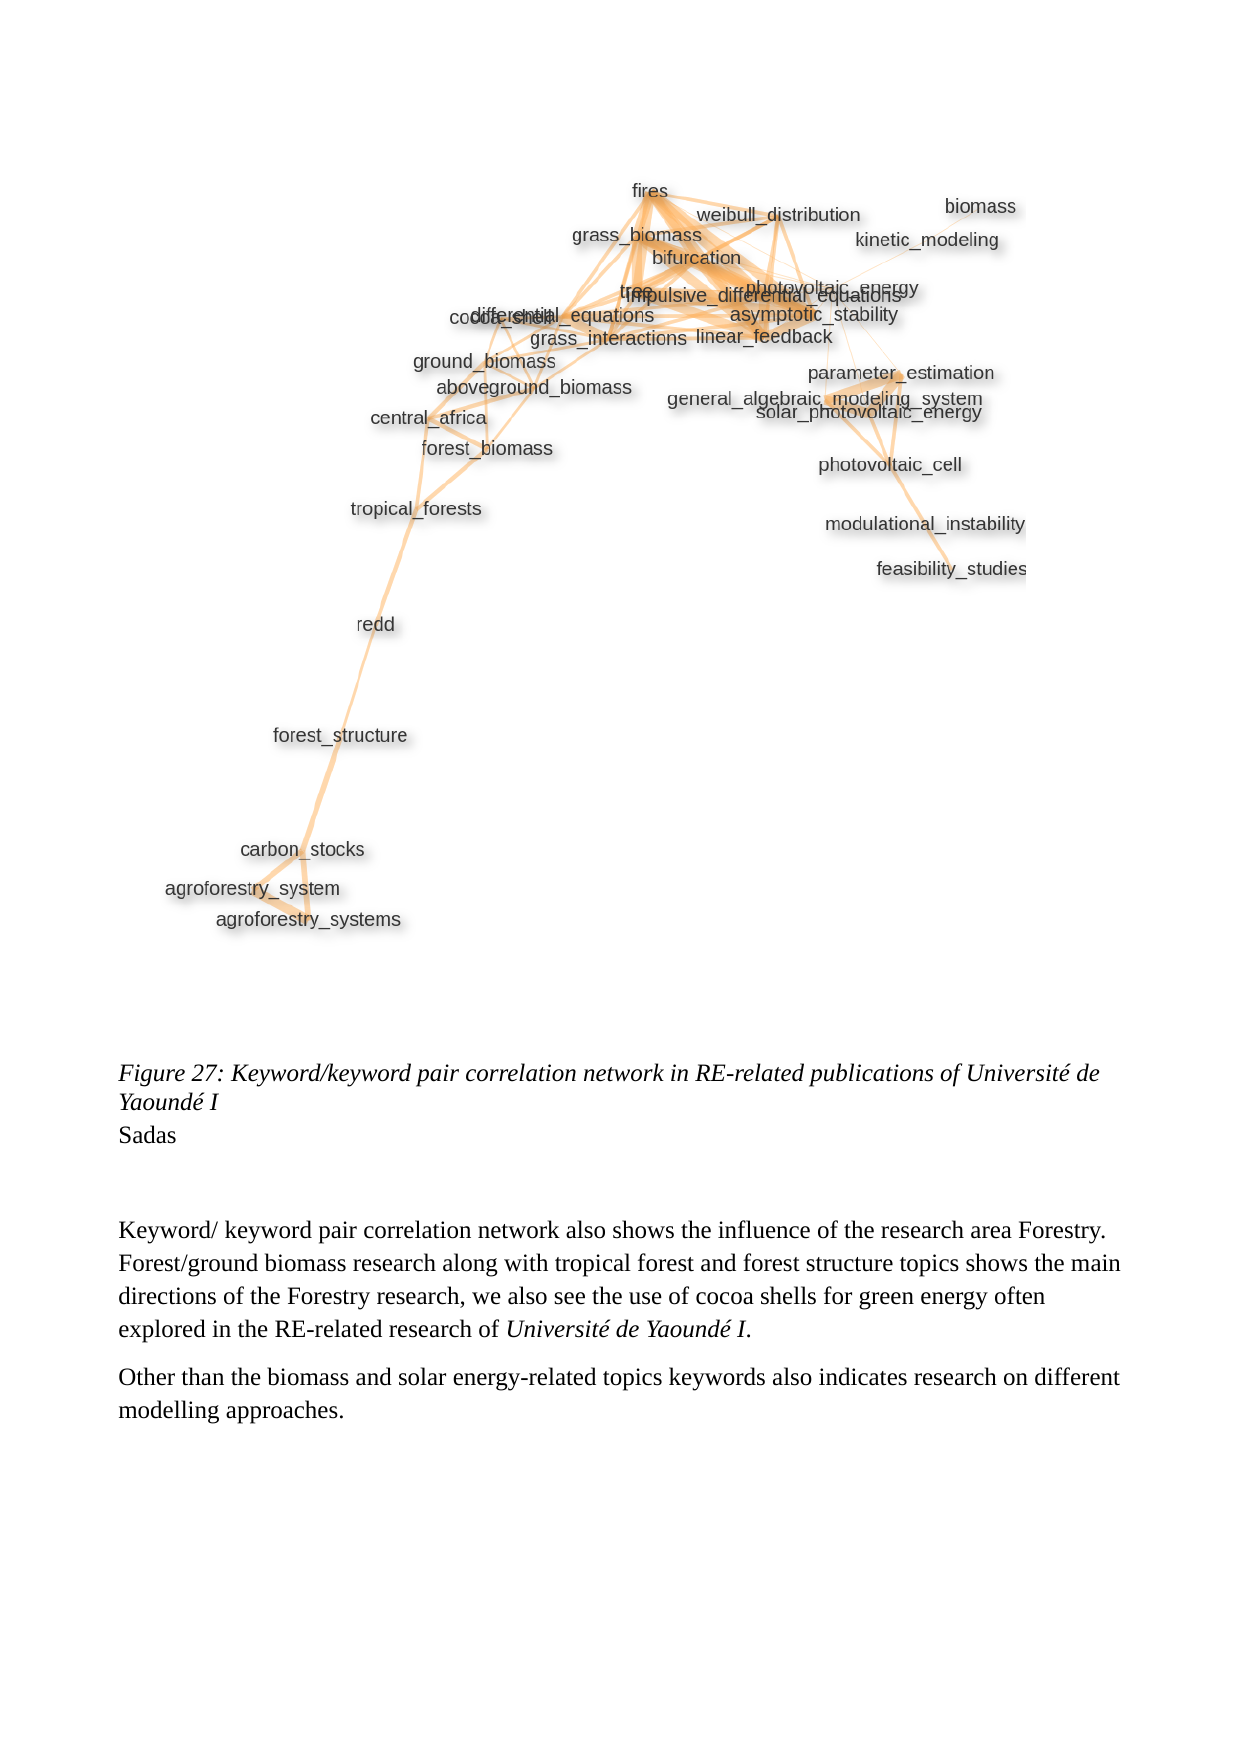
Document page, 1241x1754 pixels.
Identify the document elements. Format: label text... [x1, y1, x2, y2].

text Other than the biomass and solar energy-related topics keywords also indicates research on different modelling approaches. [118, 1362, 1122, 1423]
text Keyword/ keyword pair correlation network also shows the influence of the research area Forestry. Forest/ground biomass research along with tropical forest and forest structure topics shows the main directions of the Forestry research, we also see the use of cocoa shells for green energy often explored in the RE-related research of Université de Yaoundé I. [118, 1215, 1122, 1343]
text [118, 118, 1122, 130]
picture [118, 130, 1123, 1059]
text Figure 27: Keyword/keyword pair correlation network in RE-related publications of Université de Yaoundé I [118, 1059, 1122, 1116]
text Sadas [118, 1116, 1122, 1149]
